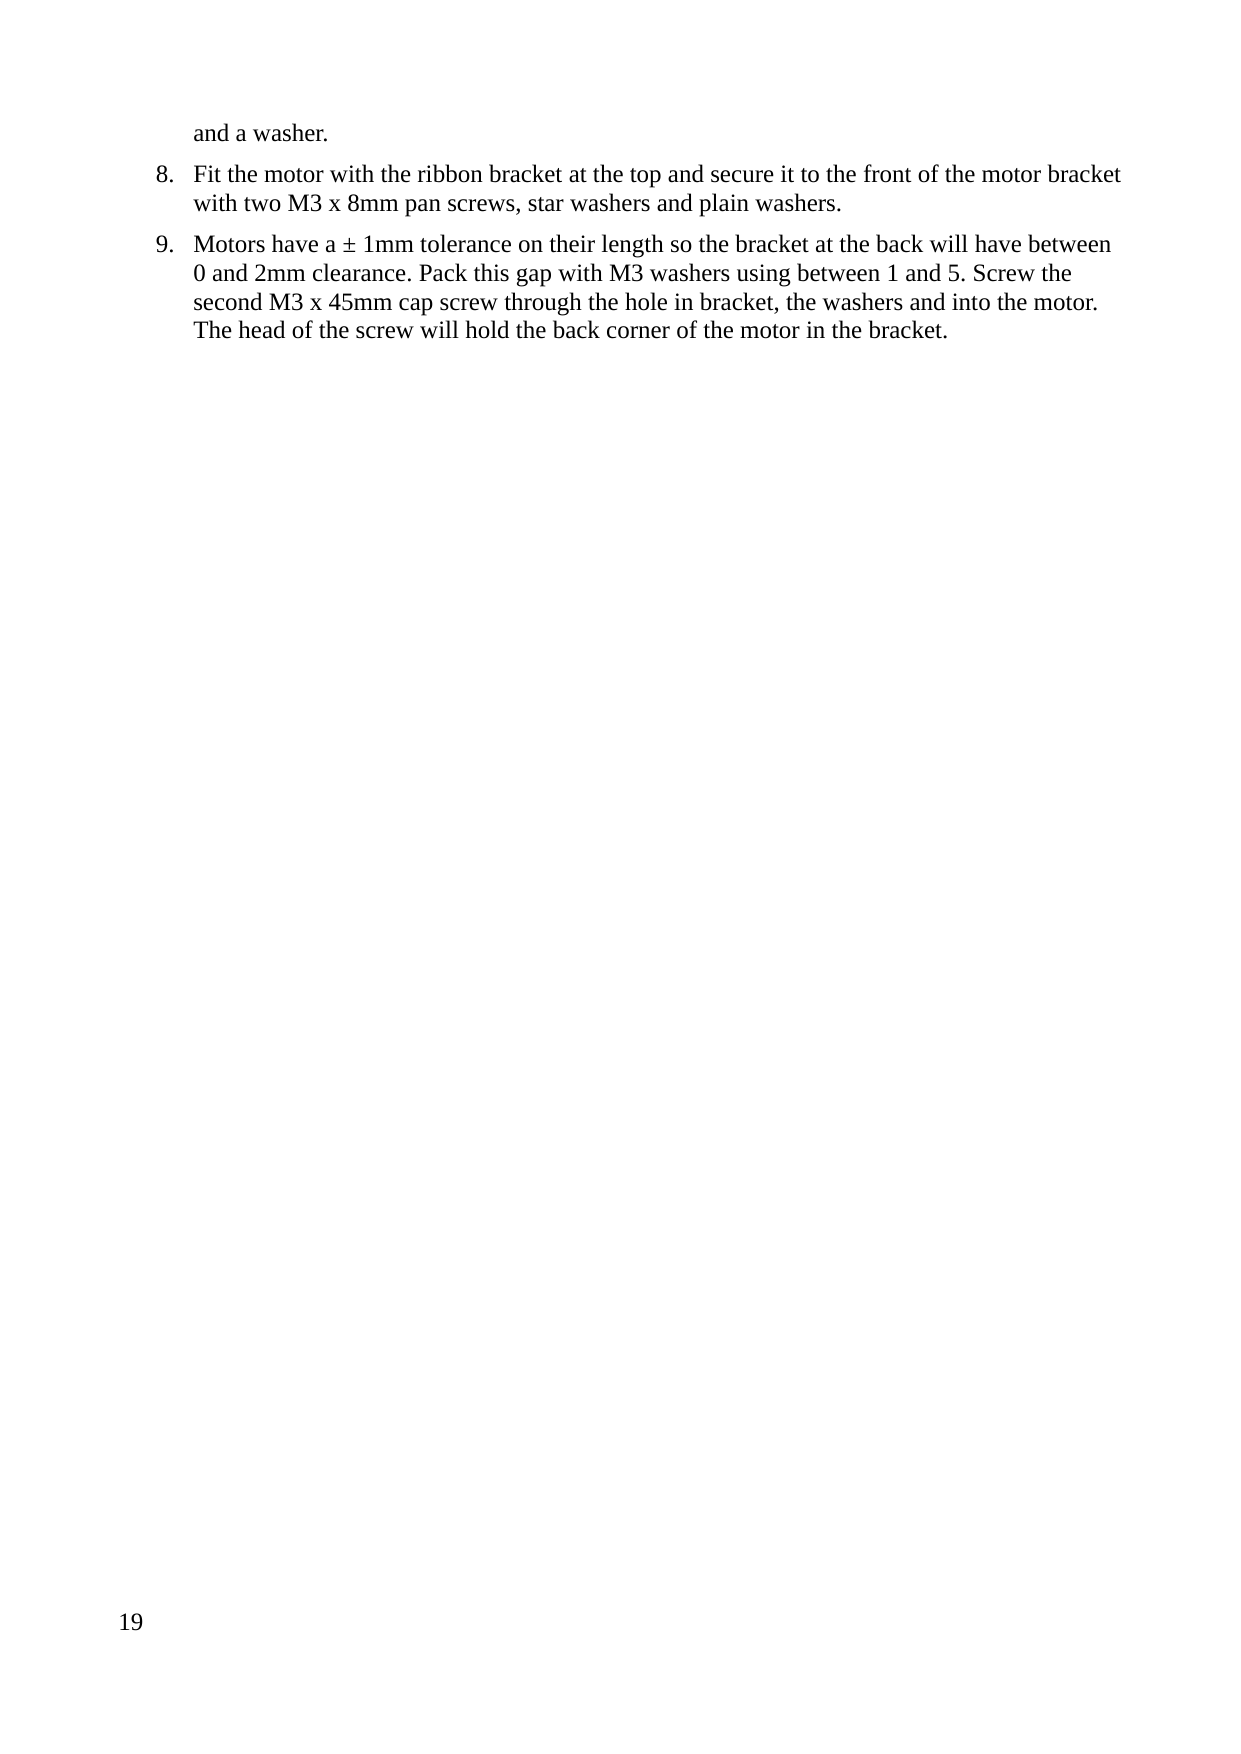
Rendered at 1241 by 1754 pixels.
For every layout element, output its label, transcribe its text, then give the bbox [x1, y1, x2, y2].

list and a washer. [156, 118, 1122, 147]
list Motors have a ± 1mm tolerance on their length so the bracket at the back will have between 0 and 2mm clearance. Pack this gap with M3 washers using between 1 and 5. Screw the second M3 x 45mm cap screw through the hole in bracket, the washers and into the motor. The head of the screw will hold the back corner of the motor in the bracket. [156, 229, 1122, 344]
list Fit the motor with the ribbon bracket at the top and secure it to the front of the motor bracket with two M3 x 8mm pan screws, star washers and plain washers. [156, 159, 1122, 217]
